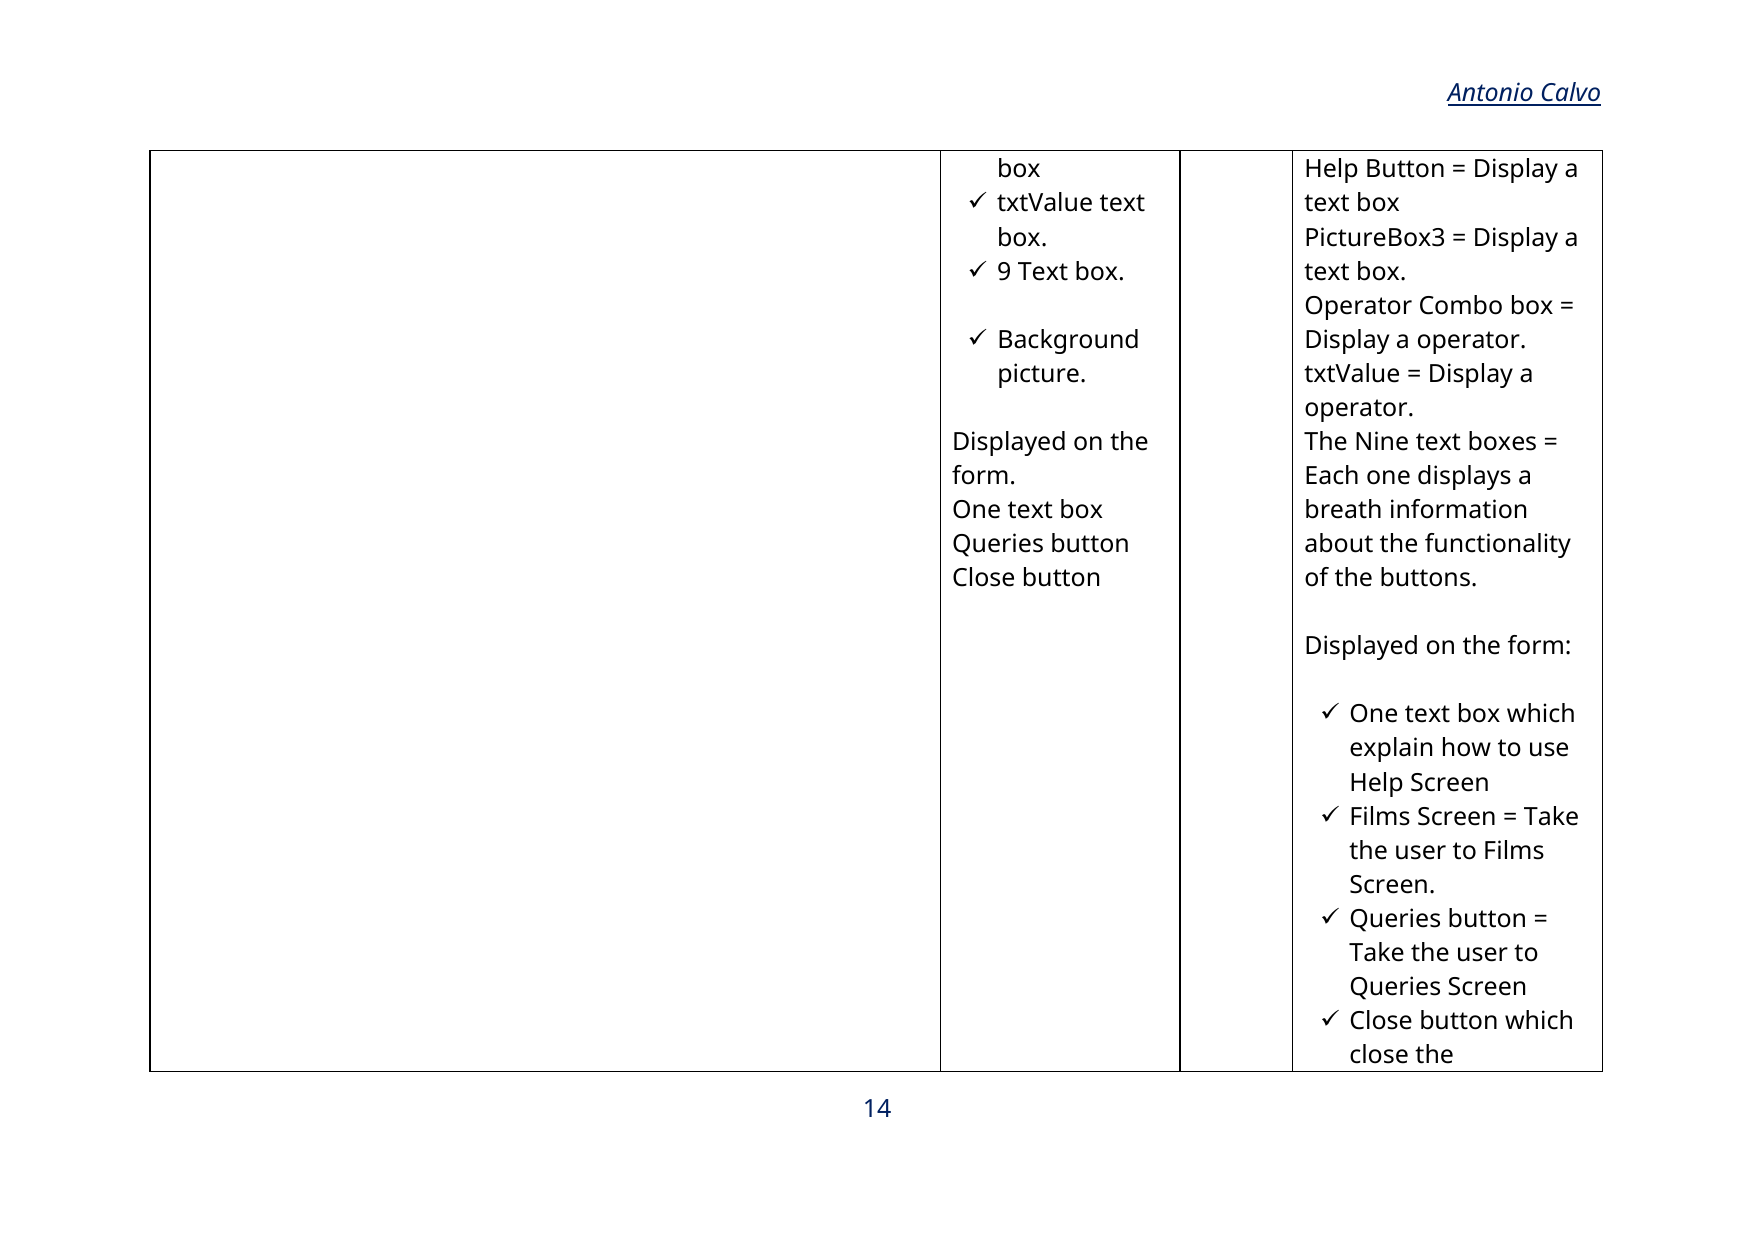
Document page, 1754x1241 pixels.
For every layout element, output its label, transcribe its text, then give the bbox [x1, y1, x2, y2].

table_cell [151, 151, 940, 1071]
table_cell Help Button = Display a text box PictureBox3 = Display a text box. Operator Combo box = Display a operator. txtValue = Display a operator. The Nine text boxes = Each one displays a breath information about the functionality of the buttons. Displayed on the form: One text box which explain how to use Help Screen Films Screen = Take the user to Films Screen. Queries button = Take the user to Queries Screen Close button which close the [1293, 151, 1602, 1071]
table_cell [1181, 151, 1292, 1071]
table_cell Objects. Tab Control Tab 1 (Films Screen) Update button Commit Button Add Record button Delete button Cancel Button First Record button Previous button Last Record button Next Record button Query Screen button Close button Ten Text boxes Background picture. Tab 2 Select All Query button Build Query button Run Custom Query button Films Screen Button Help Button PictureBox3 Field Combo Box Operator Combo box Field Combo box txtValue text box. 9 Text box. Background picture. Displayed on the form. One text box Queries button Close button [941, 151, 1179, 1071]
